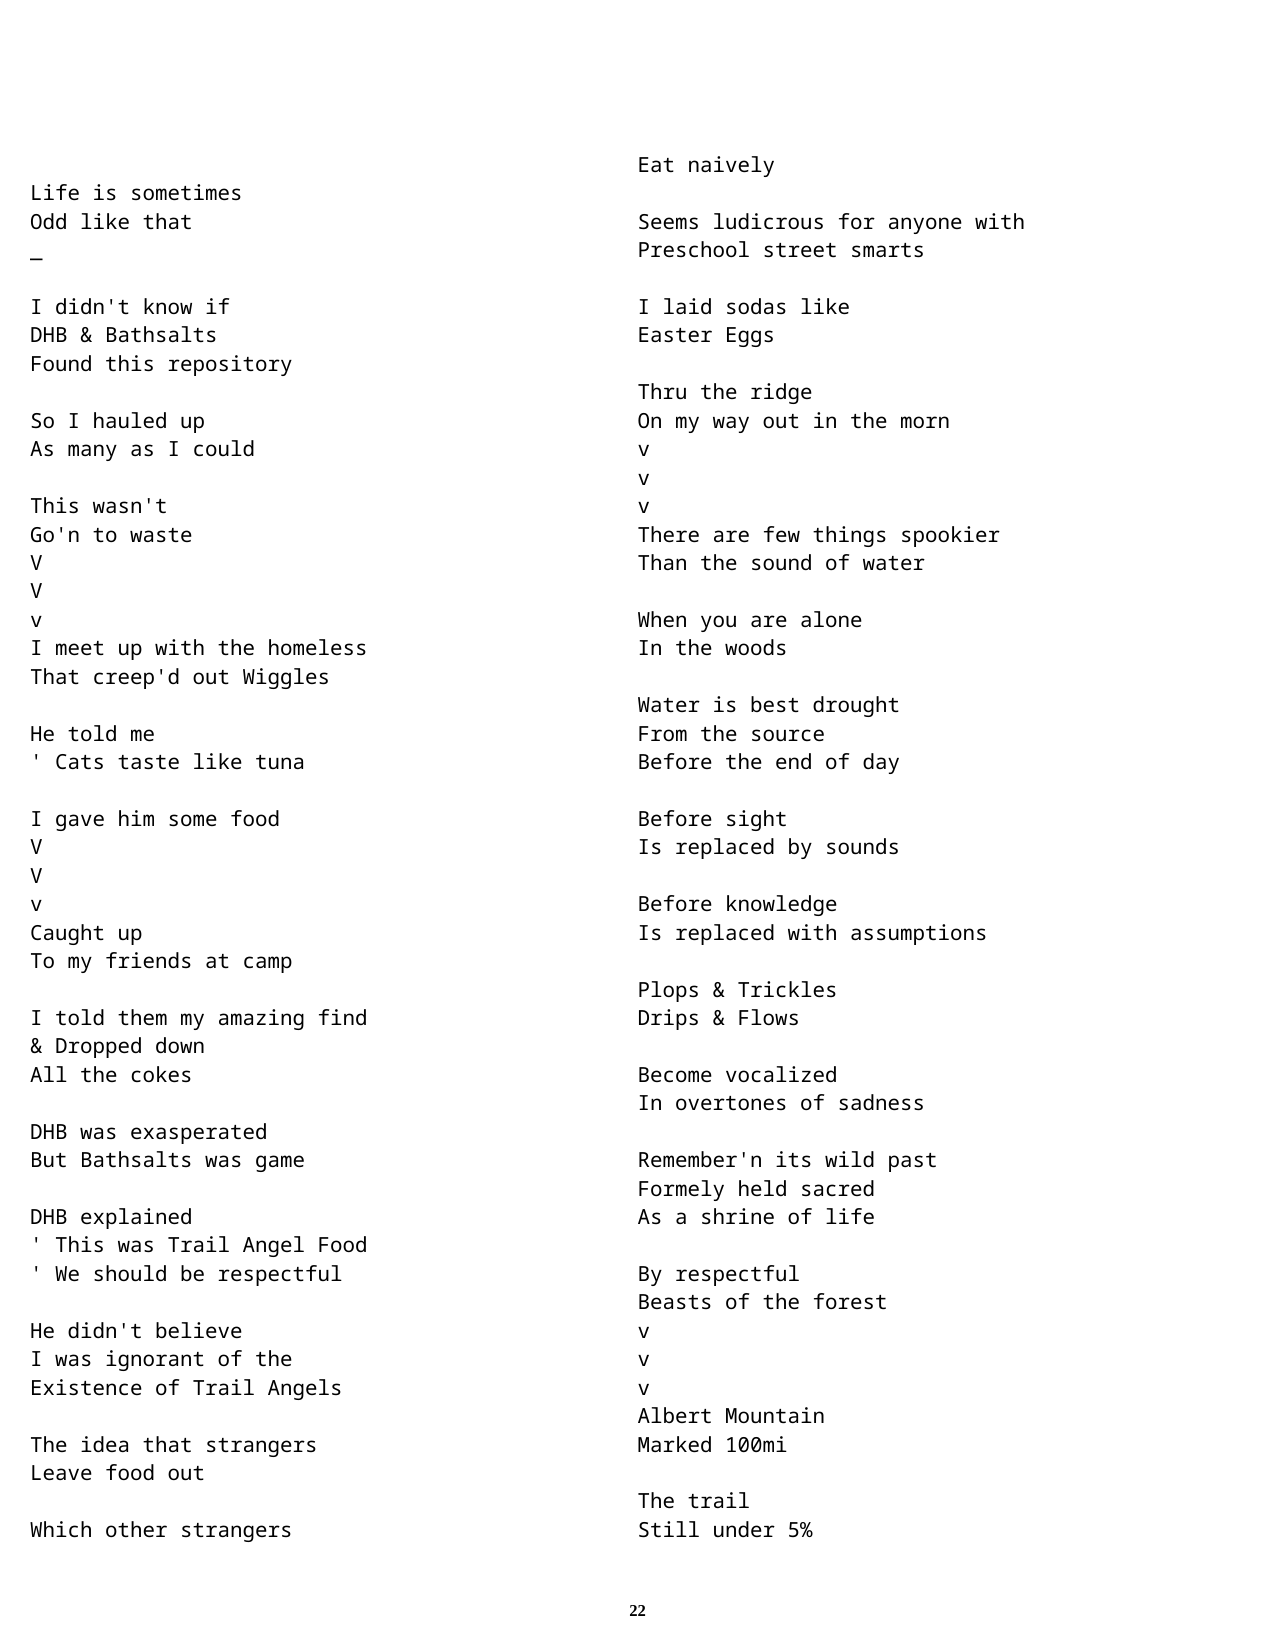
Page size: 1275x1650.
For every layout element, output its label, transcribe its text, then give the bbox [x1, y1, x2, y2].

text Before knowledge [637, 889, 1245, 918]
text Is replaced by sounds [637, 832, 1245, 861]
text Life is sometimes [30, 178, 637, 207]
text Preschool street smarts [637, 235, 1245, 264]
text The trail [637, 1487, 1245, 1515]
text DHB explained [30, 1202, 637, 1231]
text Go'n to waste [30, 520, 637, 548]
text But Bathsalts was game [30, 1145, 637, 1174]
text _ [30, 235, 637, 264]
text v [637, 1316, 1245, 1344]
text Drips & Flows [637, 1003, 1245, 1032]
text V [30, 577, 637, 605]
text v [637, 491, 1245, 520]
text All the cokes [30, 1060, 637, 1088]
text He didn't believe [30, 1316, 637, 1344]
text There are few things spookier [637, 520, 1245, 548]
text From the source [637, 719, 1245, 747]
text V [30, 548, 637, 577]
text That creep'd out Wiggles [30, 662, 637, 690]
text I meet up with the homeless [30, 633, 637, 662]
text Become vocalized [637, 1060, 1245, 1088]
text I was ignorant of the [30, 1344, 637, 1373]
text Leave food out [30, 1458, 637, 1487]
text v [637, 434, 1245, 463]
text Eat naively [637, 150, 1245, 178]
text This wasn't [30, 491, 637, 520]
text Existence of Trail Angels [30, 1373, 637, 1401]
text So I hauled up [30, 406, 637, 434]
text Which other strangers [30, 1515, 637, 1543]
text & Dropped down [30, 1032, 637, 1060]
text Seems ludicrous for anyone with [637, 207, 1245, 235]
text I didn't know if [30, 292, 637, 321]
text ' We should be respectful [30, 1259, 637, 1287]
text The idea that strangers [30, 1430, 637, 1458]
text Easter Eggs [637, 321, 1245, 349]
text Water is best drought [637, 690, 1245, 719]
text Than the sound of water [637, 548, 1245, 577]
text v [30, 605, 637, 633]
text Before sight [637, 804, 1245, 832]
text V [30, 832, 637, 861]
text Formely held sacred [637, 1174, 1245, 1202]
text Before the end of day [637, 747, 1245, 776]
text He told me [30, 719, 637, 747]
text DHB & Bathsalts [30, 321, 637, 349]
text Found this repository [30, 349, 637, 377]
text ' Cats taste like tuna [30, 747, 637, 776]
text Marked 100mi [637, 1430, 1245, 1458]
text Plops & Trickles [637, 975, 1245, 1003]
text V [30, 861, 637, 889]
text As a shrine of life [637, 1202, 1245, 1231]
text To my friends at camp [30, 946, 637, 975]
text I told them my amazing find [30, 1003, 637, 1032]
text Beasts of the forest [637, 1287, 1245, 1316]
text Still under 5% [637, 1515, 1245, 1543]
text ' This was Trail Angel Food [30, 1231, 637, 1259]
text Is replaced with assumptions [637, 918, 1245, 946]
text v [30, 889, 637, 918]
text On my way out in the morn [637, 406, 1245, 434]
text I laid sodas like [637, 292, 1245, 321]
text I gave him some food [30, 804, 637, 832]
text Remember'n its wild past [637, 1145, 1245, 1174]
text In overtones of sadness [637, 1088, 1245, 1117]
text In the woods [637, 633, 1245, 662]
text v [637, 1373, 1245, 1401]
text Albert Mountain [637, 1401, 1245, 1430]
text DHB was exasperated [30, 1117, 637, 1145]
text Thru the ridge [637, 377, 1245, 406]
text Caught up [30, 918, 637, 946]
text v [637, 463, 1245, 491]
text As many as I could [30, 434, 637, 463]
text v [637, 1344, 1245, 1373]
text Odd like that [30, 207, 637, 235]
text When you are alone [637, 605, 1245, 633]
text By respectful [637, 1259, 1245, 1287]
